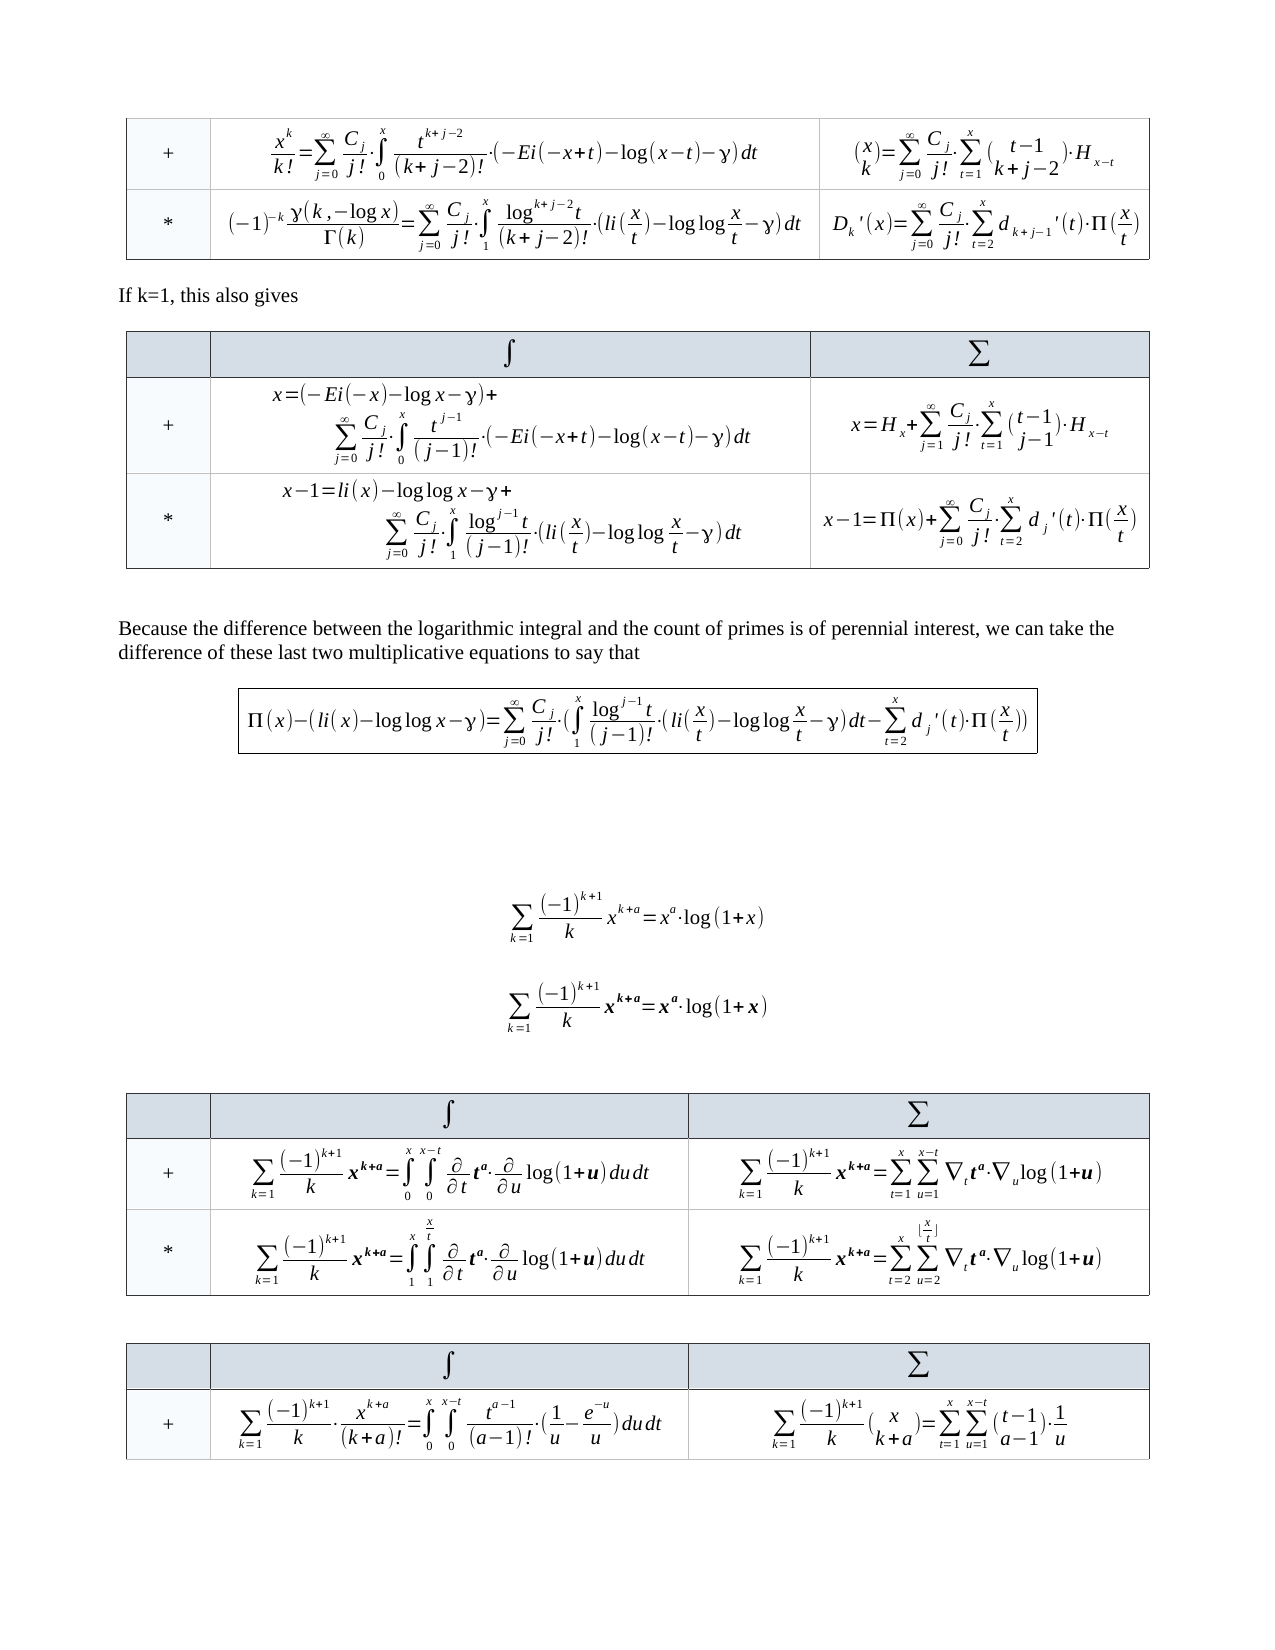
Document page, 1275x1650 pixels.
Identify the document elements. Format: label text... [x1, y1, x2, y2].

table_cell [689, 1139, 1149, 1208]
table_header [689, 1344, 1149, 1388]
table_header [211, 332, 810, 377]
table_cell + [127, 1139, 210, 1208]
table_header [811, 332, 1149, 377]
table_cell [211, 1390, 688, 1459]
table_cell [811, 378, 1149, 472]
table_header [127, 1094, 210, 1138]
table_cell [689, 1390, 1149, 1459]
table_cell [820, 119, 1149, 189]
table_cell [211, 1210, 688, 1295]
table_cell * [127, 190, 210, 259]
table_cell [211, 119, 819, 189]
table_cell [689, 1210, 1149, 1295]
text If k=1, this also gives [118, 283, 1157, 307]
table_cell [211, 190, 819, 259]
table_cell + [127, 119, 210, 189]
table_cell [211, 474, 810, 568]
table_cell [211, 1139, 688, 1208]
table_header [211, 1094, 688, 1138]
table_cell * [127, 1210, 210, 1295]
table_cell [211, 378, 810, 472]
table_cell * [127, 474, 210, 568]
table_header [127, 332, 210, 377]
table_cell + [127, 378, 210, 472]
text Because the difference between the logarithmic integral and the count of primes is of perennial interest, we can take the difference of these last two multiplicative equations to say that [118, 616, 1157, 664]
table_cell [820, 190, 1149, 259]
table_cell [811, 474, 1149, 568]
table_header [127, 1344, 210, 1388]
table_header [689, 1094, 1149, 1138]
table_header [211, 1344, 688, 1388]
table_cell + [127, 1390, 210, 1459]
